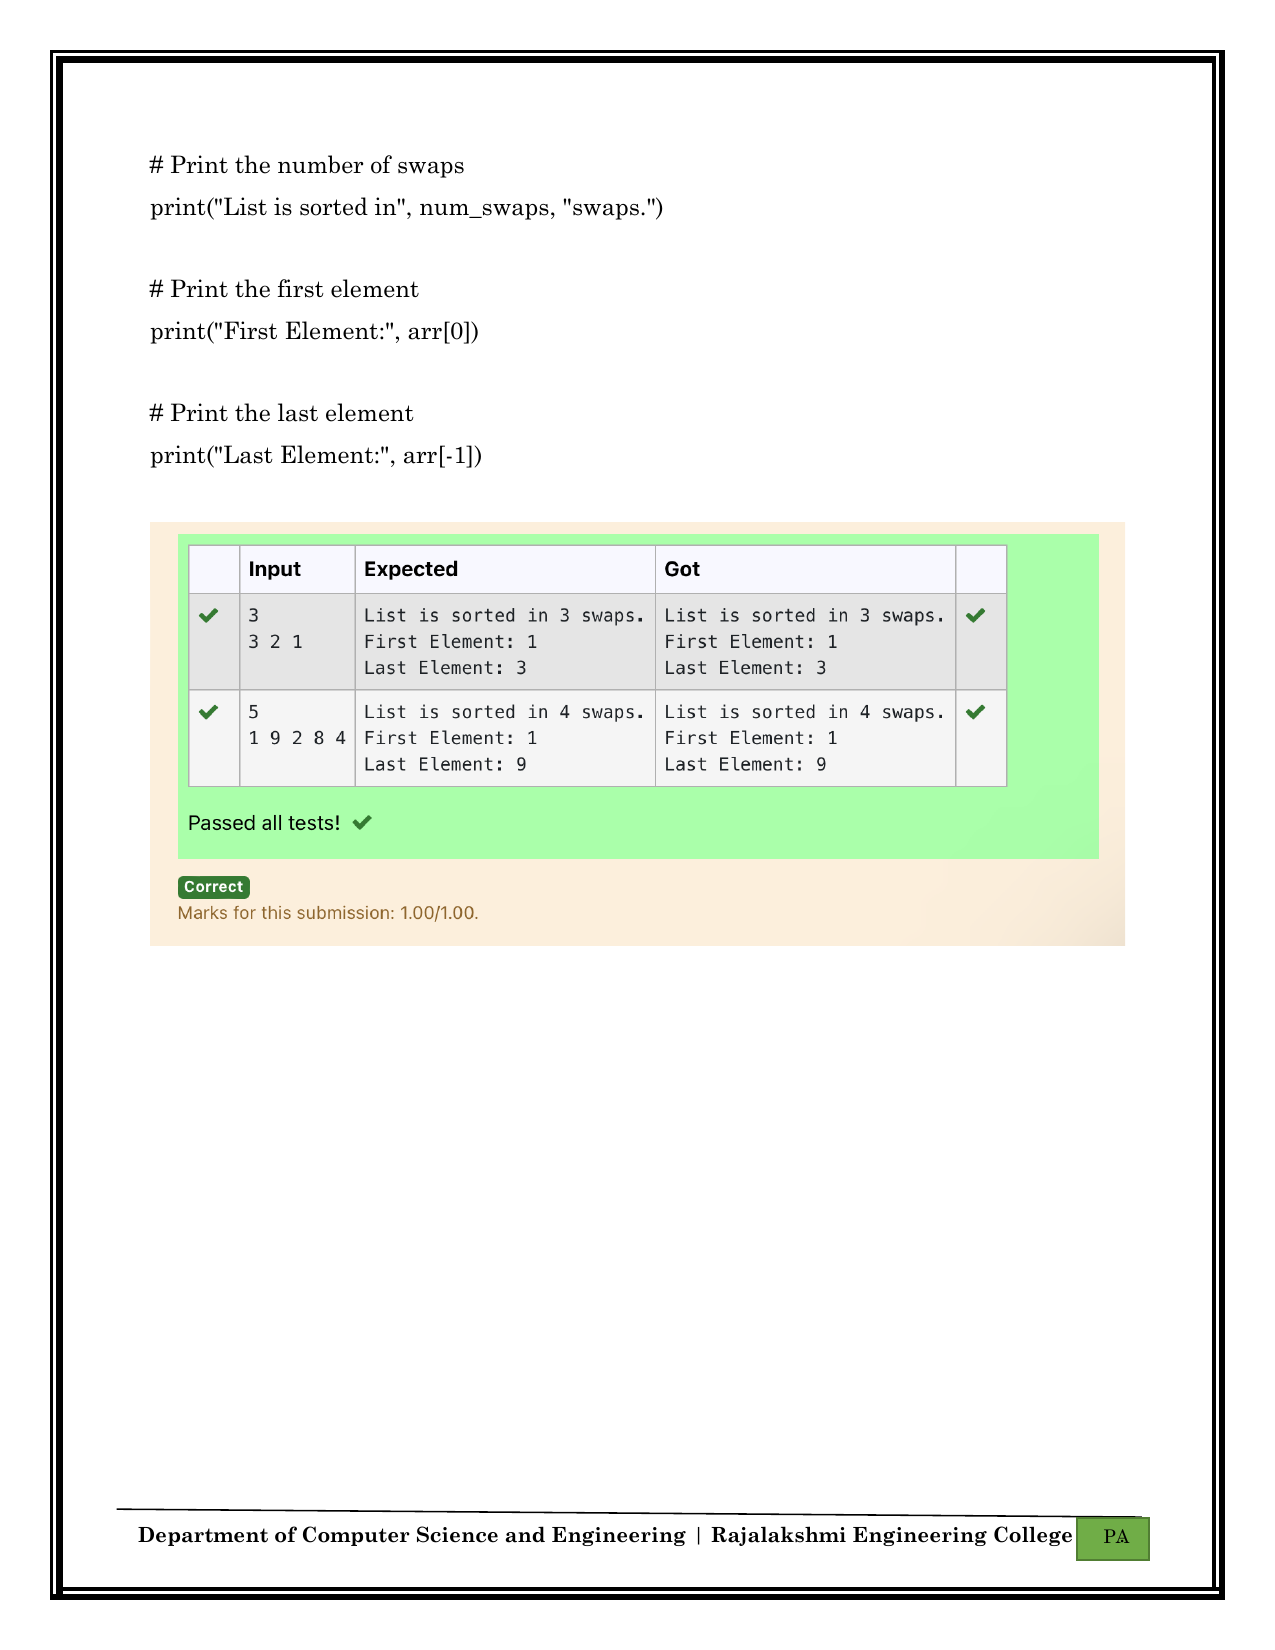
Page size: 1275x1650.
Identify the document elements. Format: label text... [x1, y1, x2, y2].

text # Print the number of swaps [150, 150, 1125, 179]
text print("First Element:", arr[0]) [150, 315, 1125, 344]
text print("Last Element:", arr[-1]) [150, 439, 1125, 468]
text # Print the first element [150, 274, 1125, 303]
text # Print the last element [150, 398, 1125, 427]
text print("List is sorted in", num_swaps, "swaps.") [150, 191, 1125, 220]
picture [150, 522, 1125, 946]
